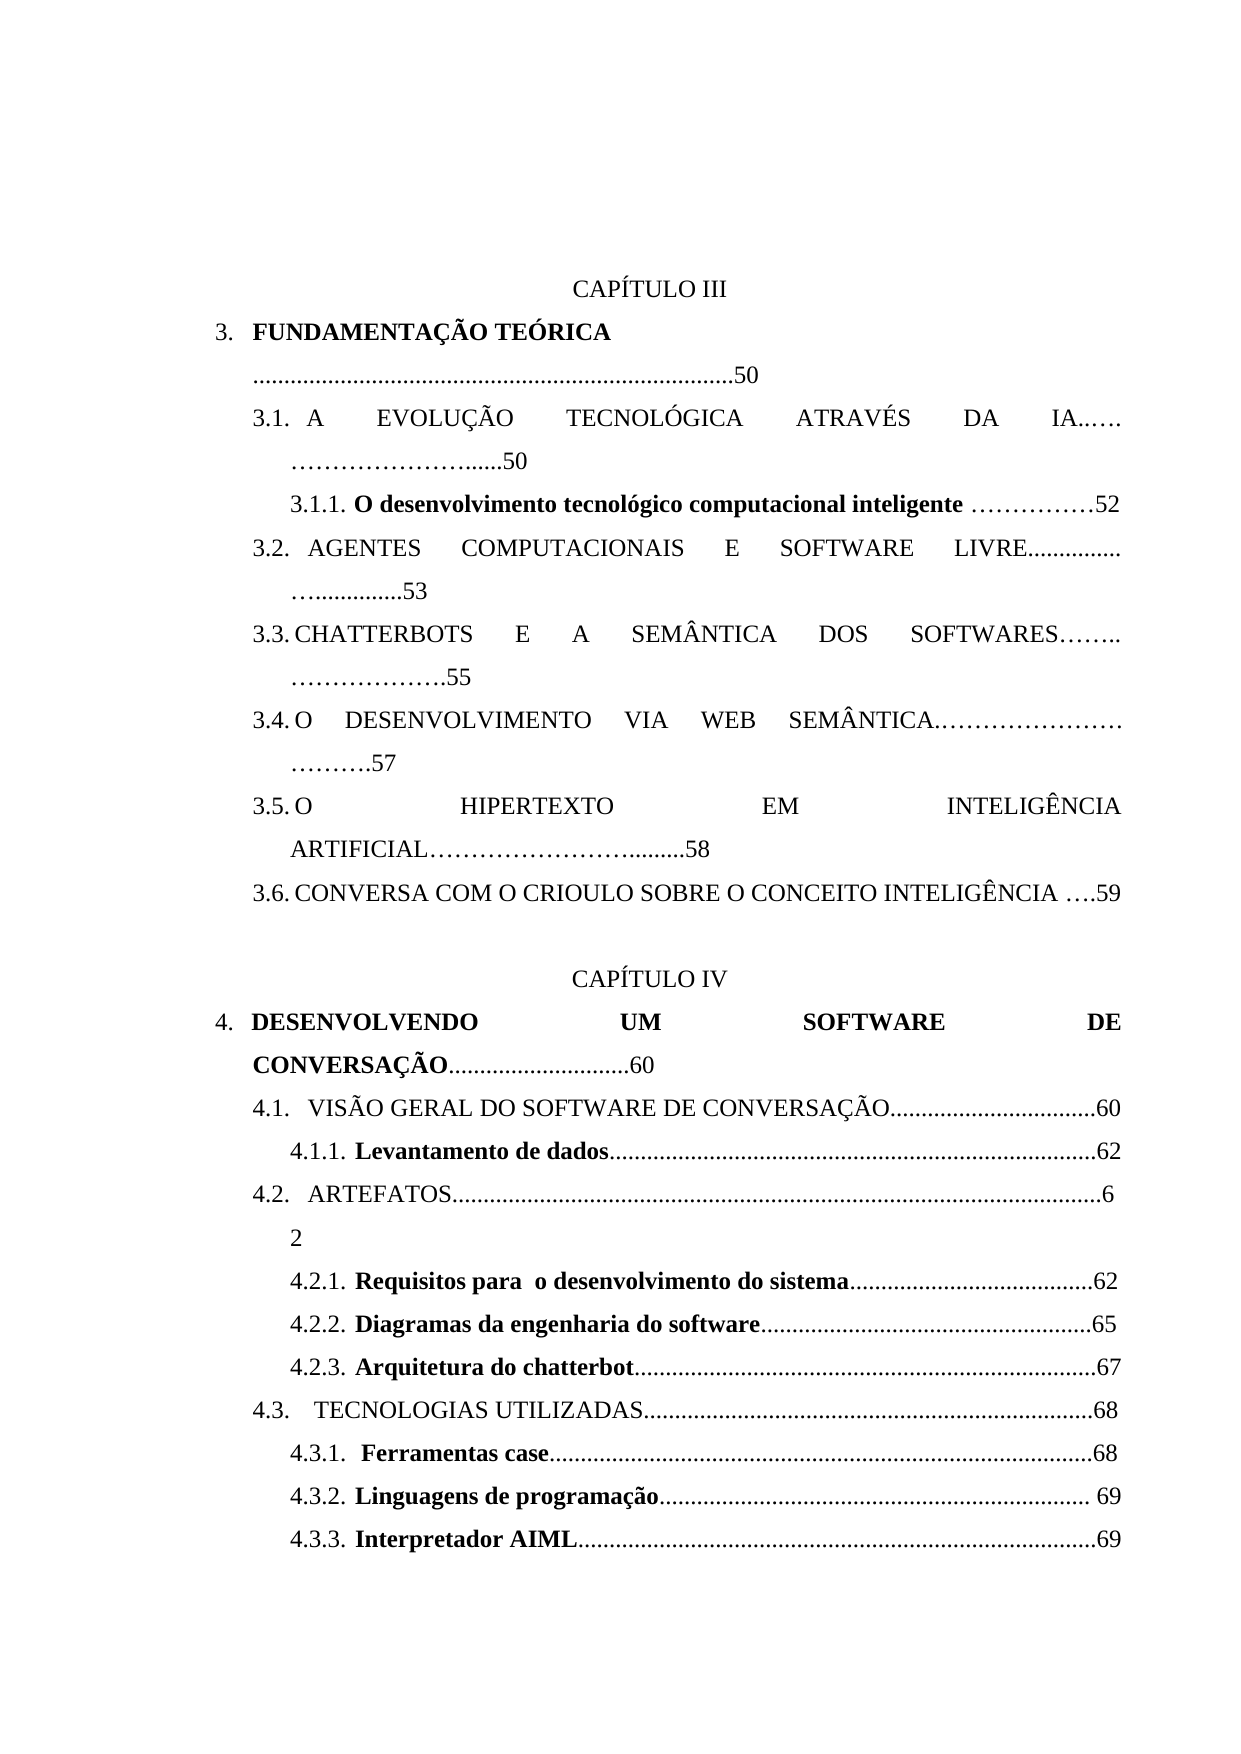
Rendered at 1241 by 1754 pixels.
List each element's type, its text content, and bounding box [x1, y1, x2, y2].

list CAPÍTULO III [177, 274, 1122, 303]
list CONVERSA COM O CRIOULO SOBRE O CONCEITO INTELIGÊNCIA ….59 [252, 878, 1122, 906]
list CHATTERBOTS E A SEMÂNTICA DOS SOFTWARES……..……………….55 [252, 619, 1122, 691]
list AGENTES COMPUTACIONAIS E SOFTWARE LIVRE...............…..............53 [252, 533, 1122, 604]
list FUNDAMENTAÇÃO TEÓRICA .............................................................................50 [215, 317, 1122, 389]
list Arquitetura do chatterbot..........................................................................67 [290, 1352, 1122, 1381]
list Levantamento de dados..............................................................................62 [290, 1136, 1122, 1165]
list ARTEFATOS........................................................................................................62 [252, 1179, 1122, 1251]
list A EVOLUÇÃO TECNOLÓGICA ATRAVÉS DA IA..….…………………......50 [252, 403, 1122, 475]
list Requisitos para o desenvolvimento do sistema.......................................62 [290, 1266, 1122, 1294]
list O DESENVOLVIMENTO VIA WEB SEMÂNTICA.………………….……….57 [252, 705, 1122, 777]
list Linguagens de programação..................................................................... 69 [290, 1481, 1122, 1510]
list DESENVOLVENDO UM SOFTWARE DE CONVERSAÇÃO.............................60 [215, 1007, 1122, 1079]
list VISÃO GERAL DO SOFTWARE DE CONVERSAÇÃO.................................60 [252, 1093, 1122, 1122]
list O desenvolvimento tecnológico computacional inteligente ……………52 [290, 489, 1122, 518]
list Ferramentas case.......................................................................................68 [290, 1438, 1122, 1467]
list Diagramas da engenharia do software.....................................................65 [290, 1309, 1122, 1338]
list Interpretador AIML...................................................................................69 [290, 1524, 1122, 1553]
list CAPÍTULO IV [177, 964, 1122, 993]
list TECNOLOGIAS UTILIZADAS........................................................................68 [252, 1395, 1122, 1424]
list O HIPERTEXTO EM INTELIGÊNCIA ARTIFICIAL…………………….........58 [252, 791, 1122, 863]
